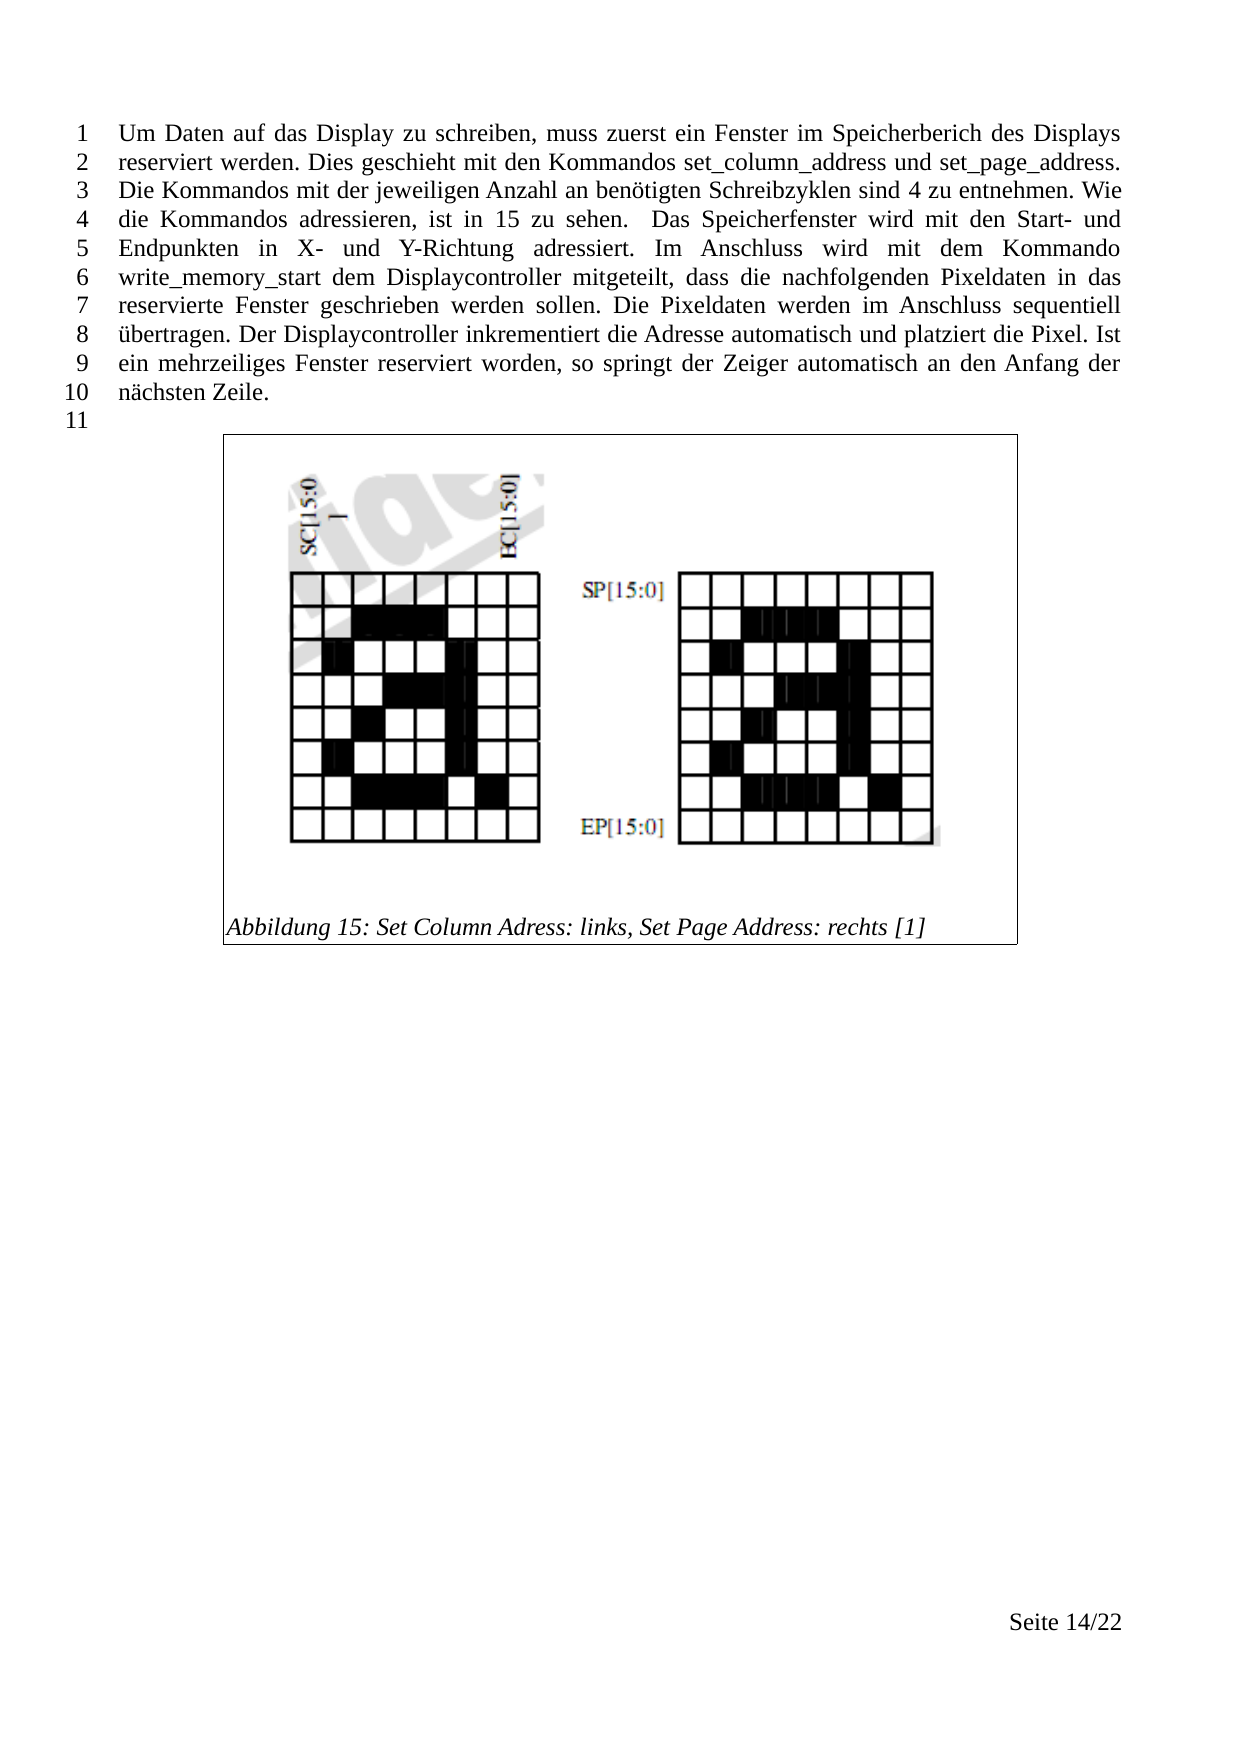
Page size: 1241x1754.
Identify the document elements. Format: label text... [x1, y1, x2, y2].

text Um Daten auf das Display zu schreiben, muss zuerst ein Fenster im Speicherberich des Displays reserviert werden. Dies geschieht mit den Kommandos set_column_address und set_page_address. Die Kommandos mit der jeweiligen Anzahl an benötigten Schreibzyklen sind Tabelle 4 zu entnehmen. Wie die Kommandos adressieren, ist in Abbildung 15 zu sehen. Das Speicherfenster wird mit den Start- und Endpunkten in X- und Y-Richtung adressiert. Im Anschluss wird mit dem Kommando write_memory_start dem Displaycontroller mitgeteilt, dass die nachfolgenden Pixeldaten in das reservierte Fenster geschrieben werden sollen. Die Pixeldaten werden im Anschluss sequentiell übertragen. Der Displaycontroller inkrementiert die Adresse automatisch und platziert die Pixel. Ist ein mehrzeiliges Fenster reserviert worden, so springt der Zeiger automatisch an den Anfang der nächsten Zeile. [118, 118, 1122, 406]
text Abbildung 15: Set Column Adress: links, Set Page Address: rechts [1] [226, 913, 1014, 941]
picture [226, 450, 1014, 913]
